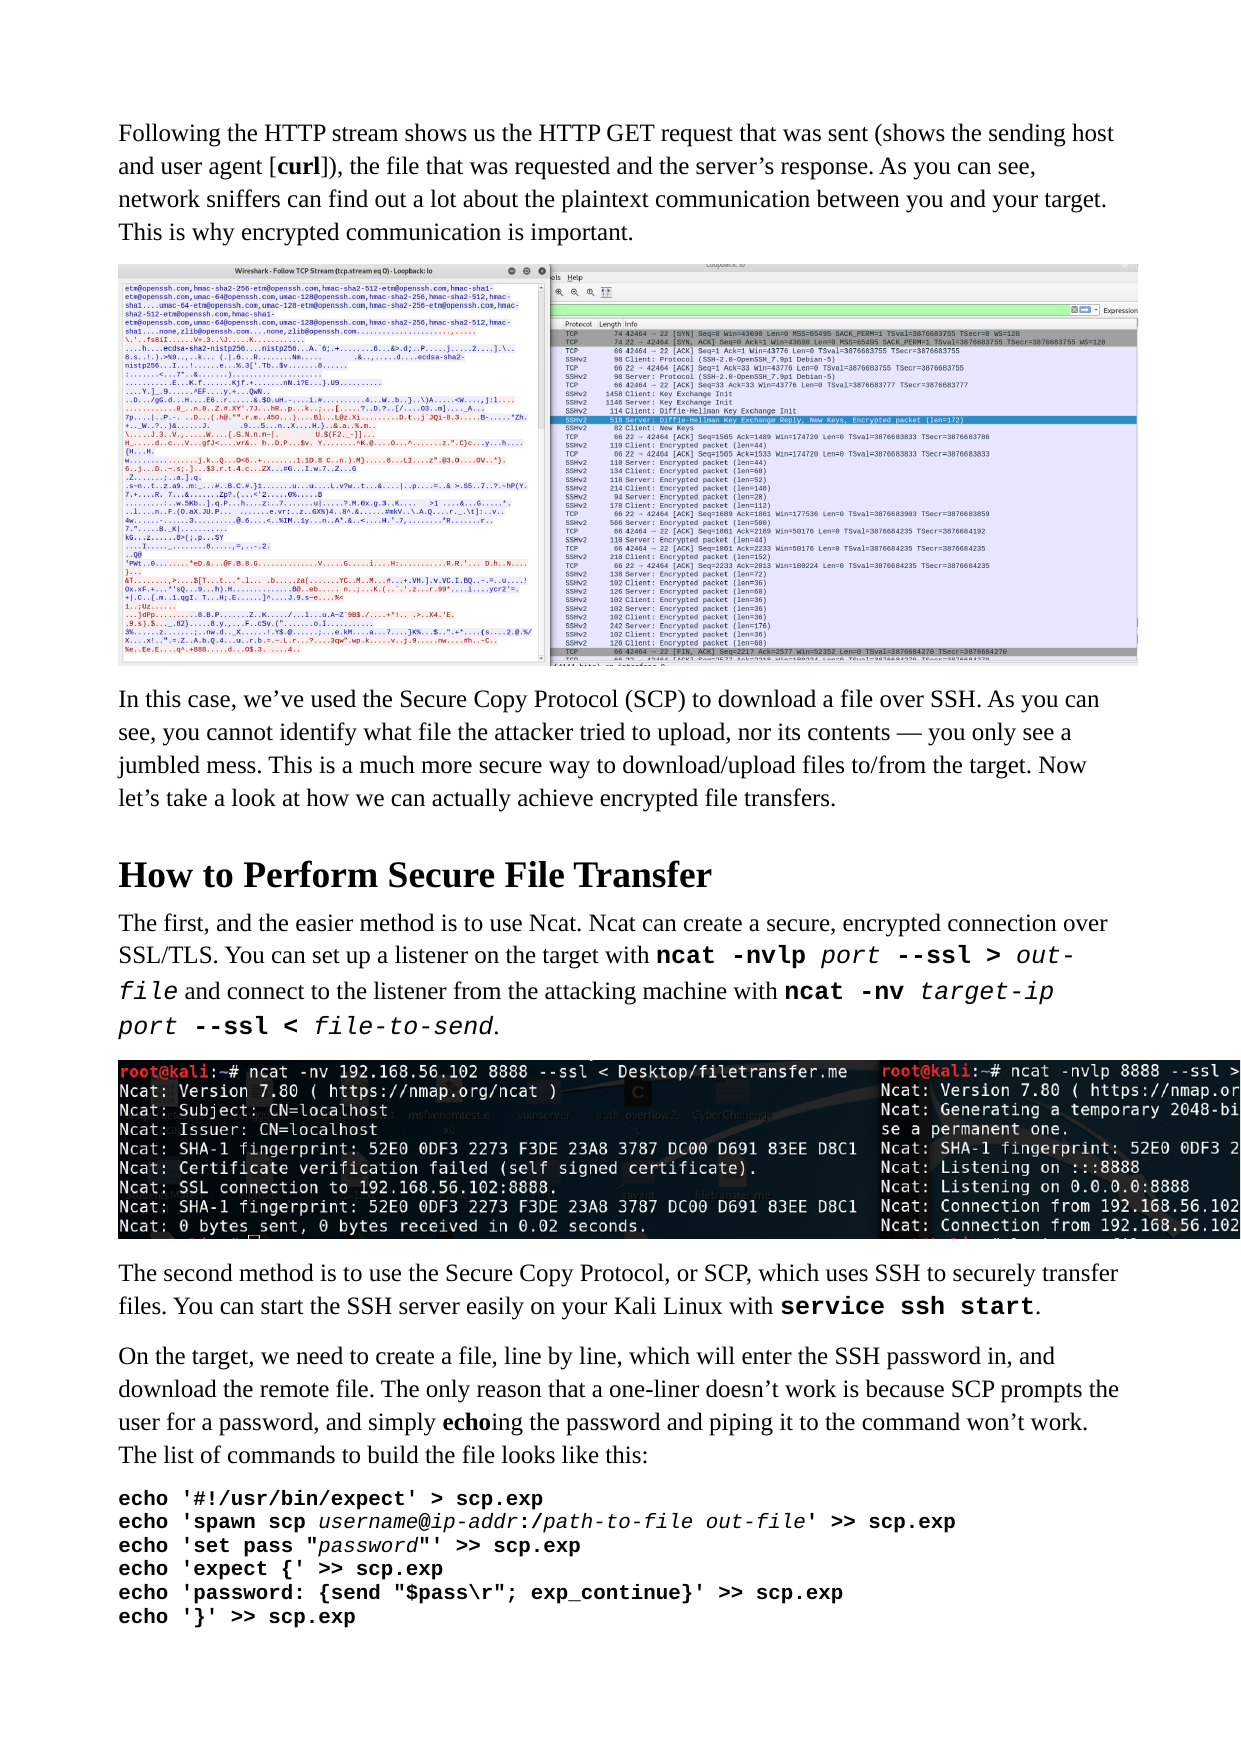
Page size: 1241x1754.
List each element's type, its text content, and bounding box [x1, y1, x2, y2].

text The second method is to use the Secure Copy Protocol, or SCP, which uses SSH to securely transfer files. You can start the SSH server easily on your Kali Linux with service ssh start. [118, 1258, 1122, 1322]
text echo '}' >> scp.exp [118, 1606, 1122, 1629]
text On the target, we need to create a file, line by line, which will enter the SSH password in, and download the remote file. The only reason that a one-liner doesn’t work is because SCP prompts the user for a password, and simply echoing the password and piping it to the command won’t work. The list of commands to build the file looks like this: [118, 1341, 1122, 1469]
text echo 'password: {send "$pass\r"; exp_continue}' >> scp.exp [118, 1582, 1122, 1606]
text echo 'spawn scp username@ip-addr:/path-to-file out-file' >> scp.exp [118, 1511, 1122, 1535]
text echo 'expect {' >> scp.exp [118, 1558, 1122, 1582]
text In this case, we’ve used the Secure Copy Protocol (SCP) to download a file over SSH. As you can see, you cannot identify what file the attacker tried to upload, nor its contents — you only see a jumbled mess. This is a much more secure way to download/upload files to/from the target. Now let’s take a look at how we can actually achieve encrypted file transfers. [118, 684, 1122, 812]
text Following the HTTP stream shows us the HTTP GET request that was sent (shows the sending host and user agent [curl]), the file that was requested and the server’s response. As you can see, network sniffers can find out a lot about the plaintext communication between you and your target. This is why encrypted communication is important. [118, 118, 1122, 246]
text The first, and the easier method is to use Ncat. Ncat can create a secure, encrypted connection over SSL/TLS. You can set up a listener on the target with ncat -nvlp port --ssl > out-file and connect to the listener from the attacking machine with ncat -nv target-ip port --ssl < file-to-send. [118, 908, 1122, 1042]
subtitle How to Perform Secure File Transfer [118, 852, 1122, 895]
text echo 'set pass "password"' >> scp.exp [118, 1535, 1122, 1558]
text echo '#!/usr/bin/expect' > scp.exp [118, 1487, 1122, 1511]
picture [118, 1060, 1241, 1239]
picture [118, 264, 1139, 666]
